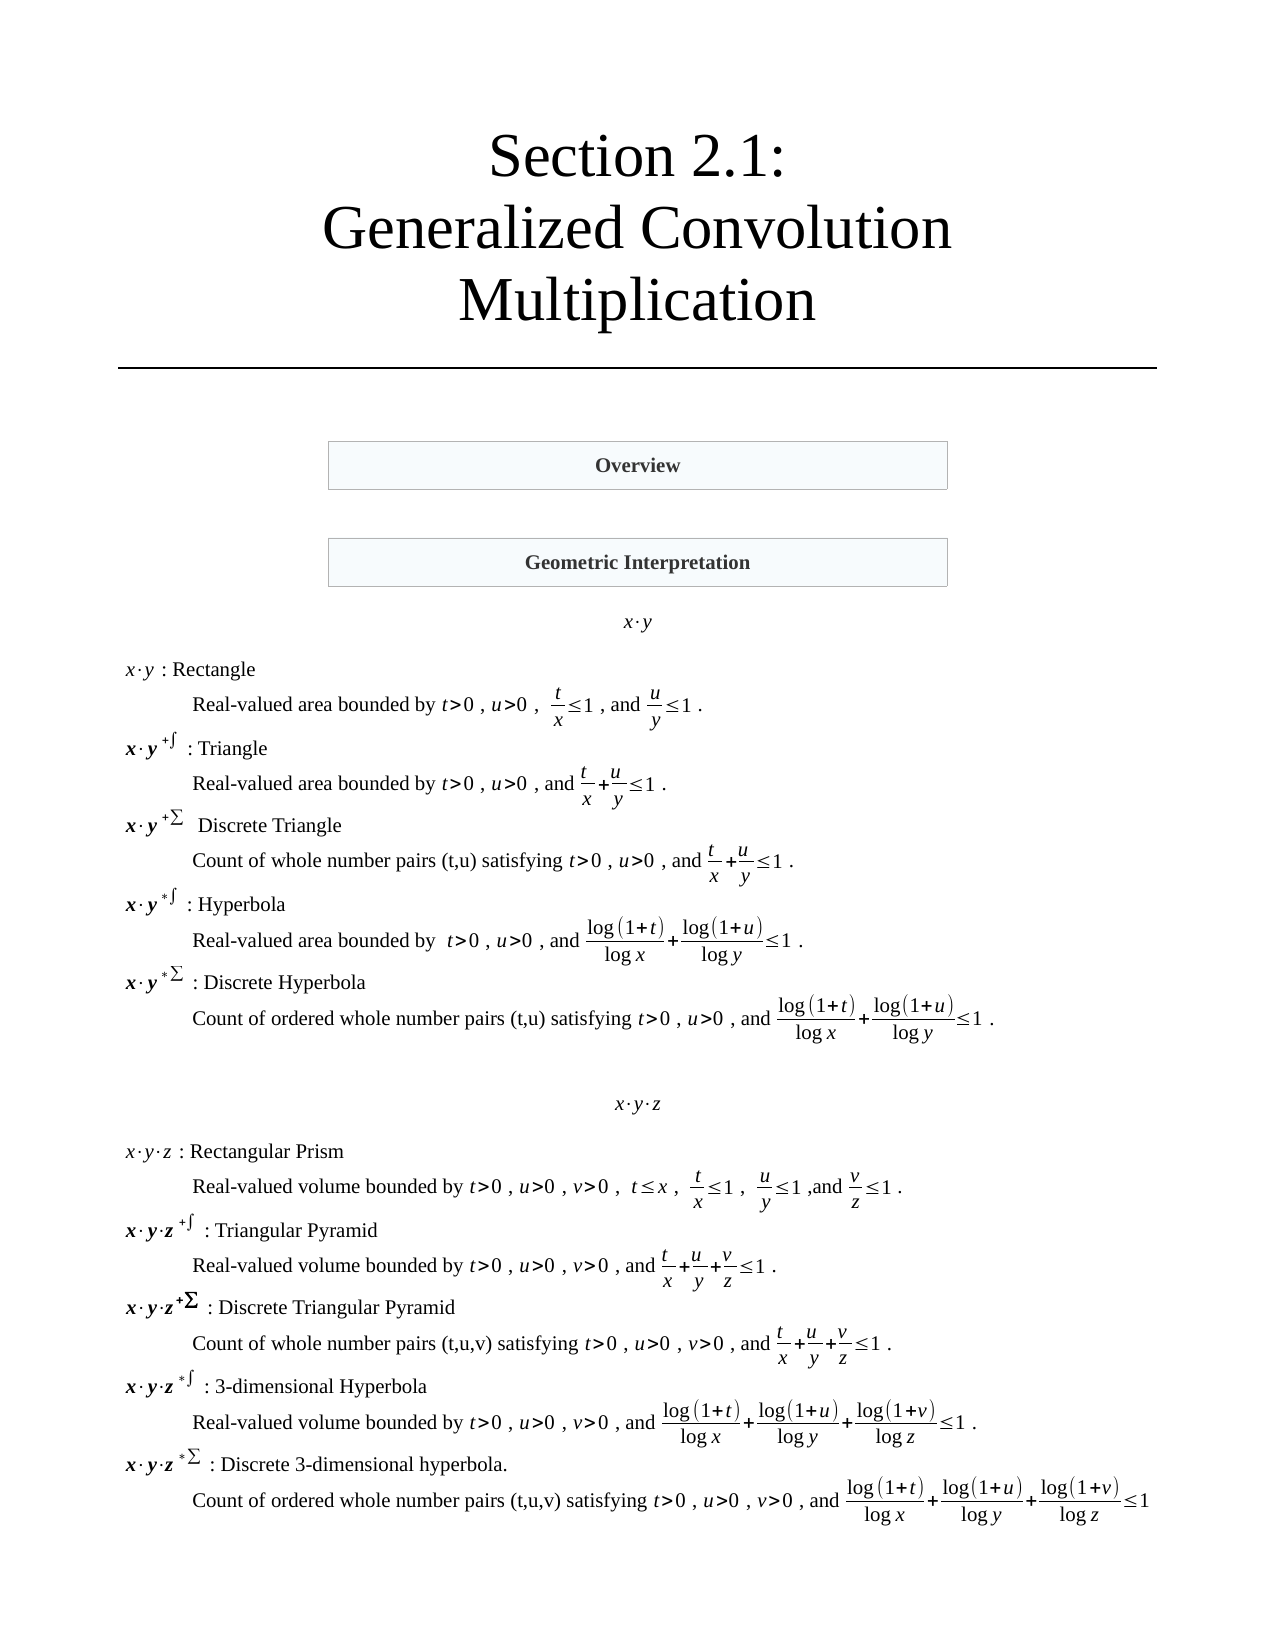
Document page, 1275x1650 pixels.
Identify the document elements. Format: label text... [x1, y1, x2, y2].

text Count of whole number pairs (t,u) satisfying,, and. [118, 837, 1157, 886]
text : Triangle [118, 730, 1157, 760]
text : Rectangular Prism [118, 1139, 1157, 1163]
text Real-valued volume bounded by,,, and. [118, 1398, 1157, 1448]
text Real-valued area bounded by,, and. [118, 760, 1157, 809]
text Generalized Convolution [118, 190, 1157, 262]
text : 3-dimensional Hyperbola [118, 1369, 1157, 1398]
text : Triangular Pyramid [118, 1212, 1157, 1242]
text Discrete Triangle [118, 809, 1157, 837]
text : Discrete Triangular Pyramid [118, 1291, 1157, 1319]
text Real-valued area bounded by ,, and. [118, 916, 1157, 966]
text : Discrete Hyperbola [118, 966, 1157, 994]
text Real-valued volume bounded by,,, , , ,and. [118, 1163, 1157, 1212]
text Real-valued volume bounded by,,, and. [118, 1242, 1157, 1291]
text : Rectangle [118, 657, 1157, 681]
text Real-valued area bounded by,, , and. [118, 681, 1157, 730]
text Overview [329, 442, 947, 489]
text : Discrete 3-dimensional hyperbola. [118, 1448, 1157, 1476]
text Count of ordered whole number pairs (t,u) satisfying,, and. [118, 994, 1157, 1044]
text Multiplication [118, 262, 1157, 334]
text Section 2.1: [118, 118, 1157, 190]
text Geometric Interpretation [329, 539, 947, 586]
text Count of ordered whole number pairs (t,u,v) satisfying,,, and [118, 1476, 1157, 1526]
text : Hyperbola [118, 886, 1157, 916]
text Count of whole number pairs (t,u,v) satisfying,,, and. [118, 1319, 1157, 1369]
